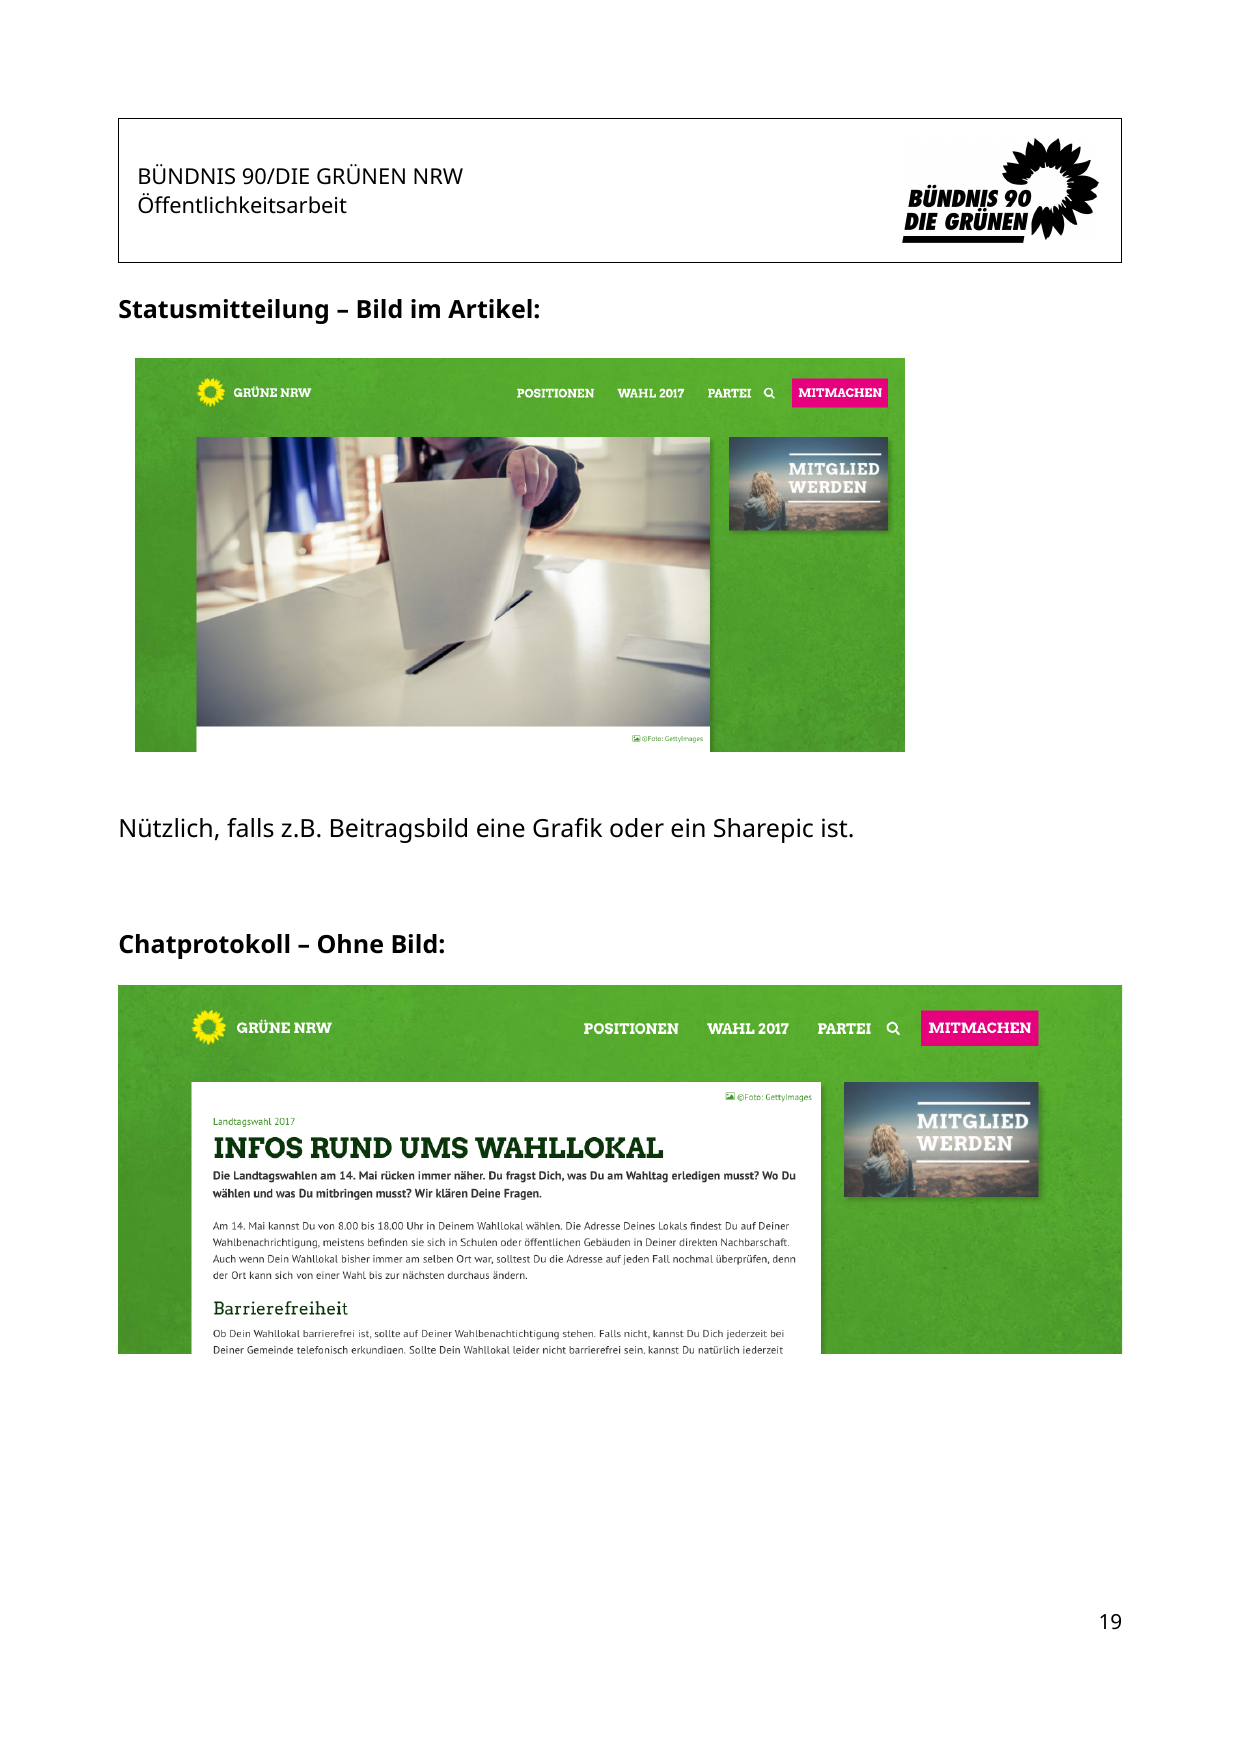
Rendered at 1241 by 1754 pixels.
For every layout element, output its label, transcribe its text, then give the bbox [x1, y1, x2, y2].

subtitle Chatprotokoll – Ohne Bild: [118, 927, 1122, 961]
subtitle Nützlich, falls z.B. Beitragsbild eine Grafik oder ein Sharepic ist. [118, 810, 1122, 844]
picture [135, 358, 905, 752]
picture [118, 985, 1123, 1354]
subtitle Statusmitteilung – Bild im Artikel: [118, 292, 1122, 326]
picture [902, 138, 1099, 243]
